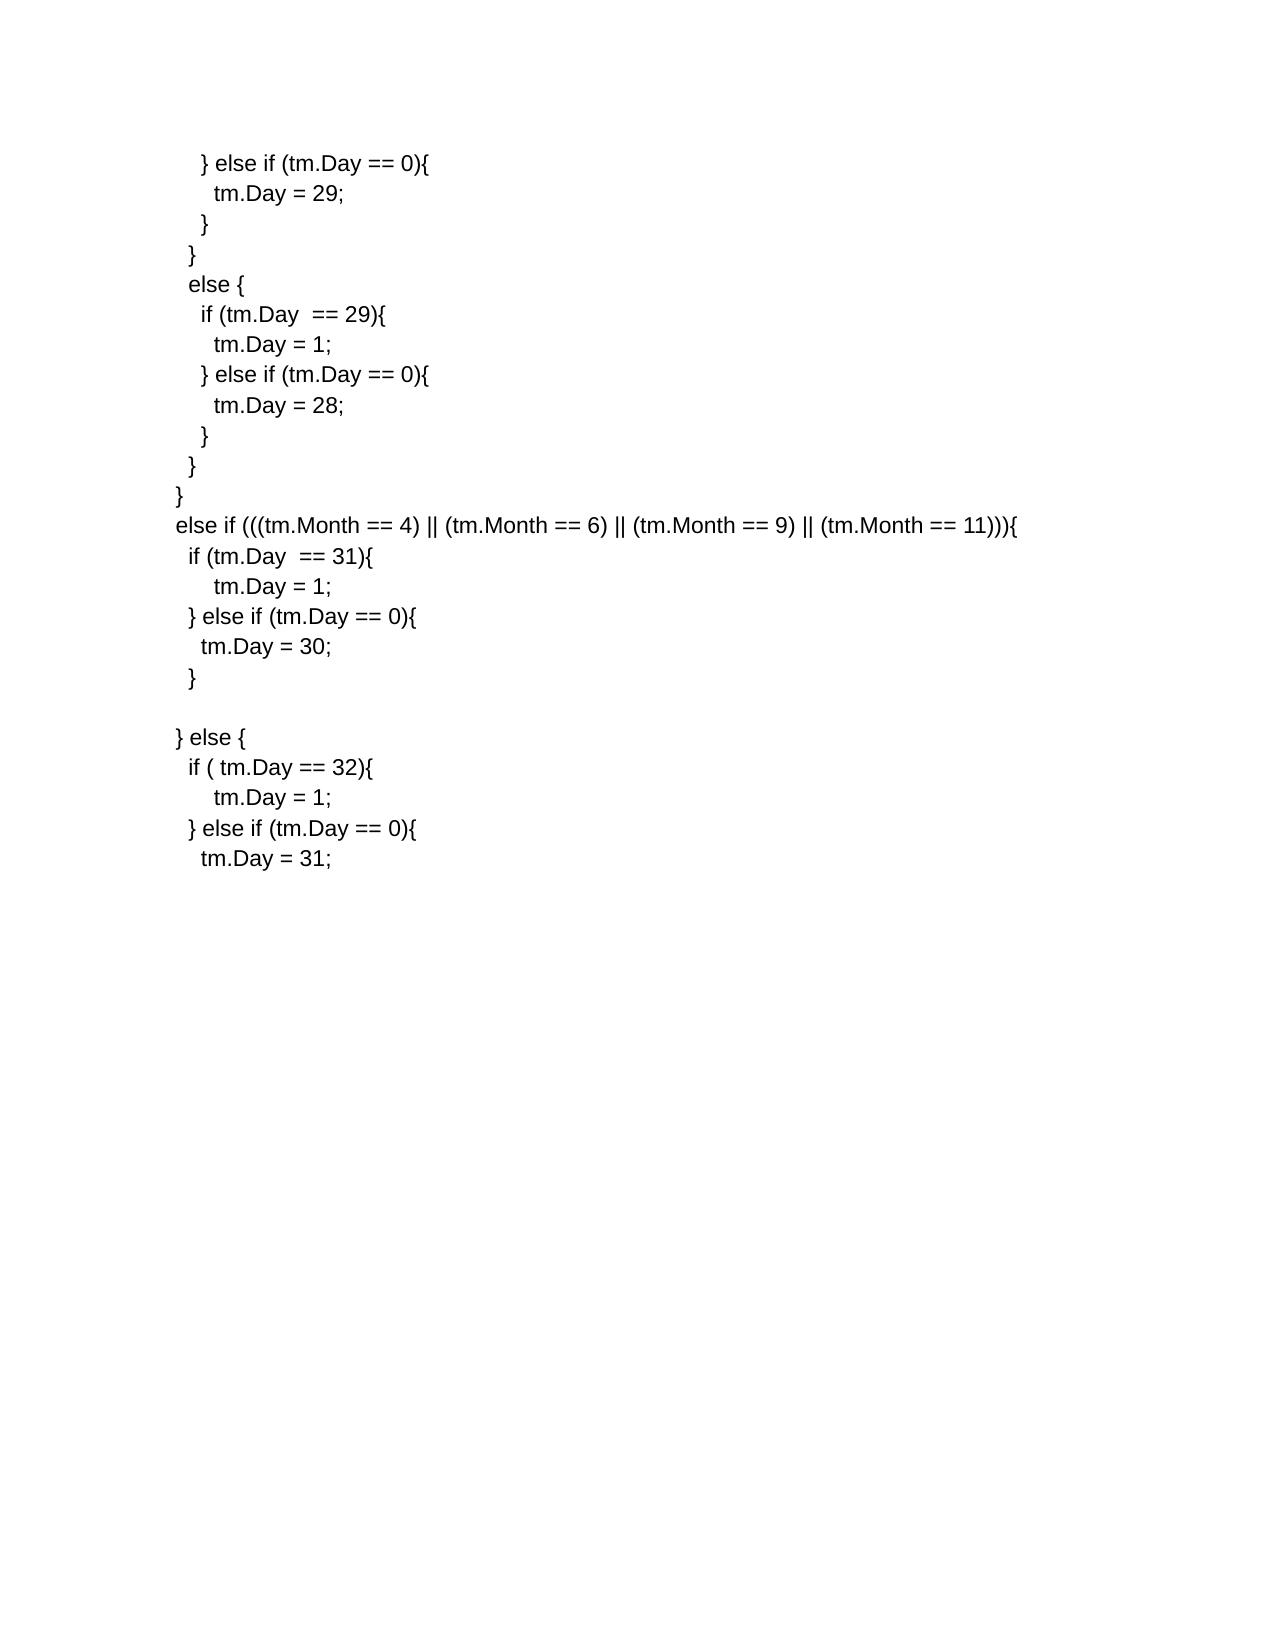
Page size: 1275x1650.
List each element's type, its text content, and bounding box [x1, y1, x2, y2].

text tm.Day = 1; [150, 784, 1125, 811]
text } else { [150, 724, 1125, 750]
text tm.Day = 28; [150, 392, 1125, 418]
text } [150, 482, 1125, 509]
text tm.Day = 1; [150, 573, 1125, 599]
text if (tm.Day == 29){ [150, 301, 1125, 327]
text } [150, 210, 1125, 237]
text tm.Day = 31; [150, 845, 1125, 871]
text } else if (tm.Day == 0){ [150, 814, 1125, 841]
text } [150, 452, 1125, 478]
text } else if (tm.Day == 0){ [150, 361, 1125, 388]
text } [150, 422, 1125, 448]
text tm.Day = 30; [150, 633, 1125, 660]
text else if (((tm.Month == 4) || (tm.Month == 6) || (tm.Month == 9) || (tm.Month == 11))){ [150, 512, 1125, 539]
text if ( tm.Day == 32){ [150, 754, 1125, 781]
text } [150, 663, 1125, 690]
text if (tm.Day == 31){ [150, 543, 1125, 569]
text } [150, 241, 1125, 267]
text else { [150, 271, 1125, 297]
text } else if (tm.Day == 0){ [150, 603, 1125, 629]
text tm.Day = 29; [150, 180, 1125, 207]
text } else if (tm.Day == 0){ [150, 150, 1125, 176]
text tm.Day = 1; [150, 331, 1125, 358]
